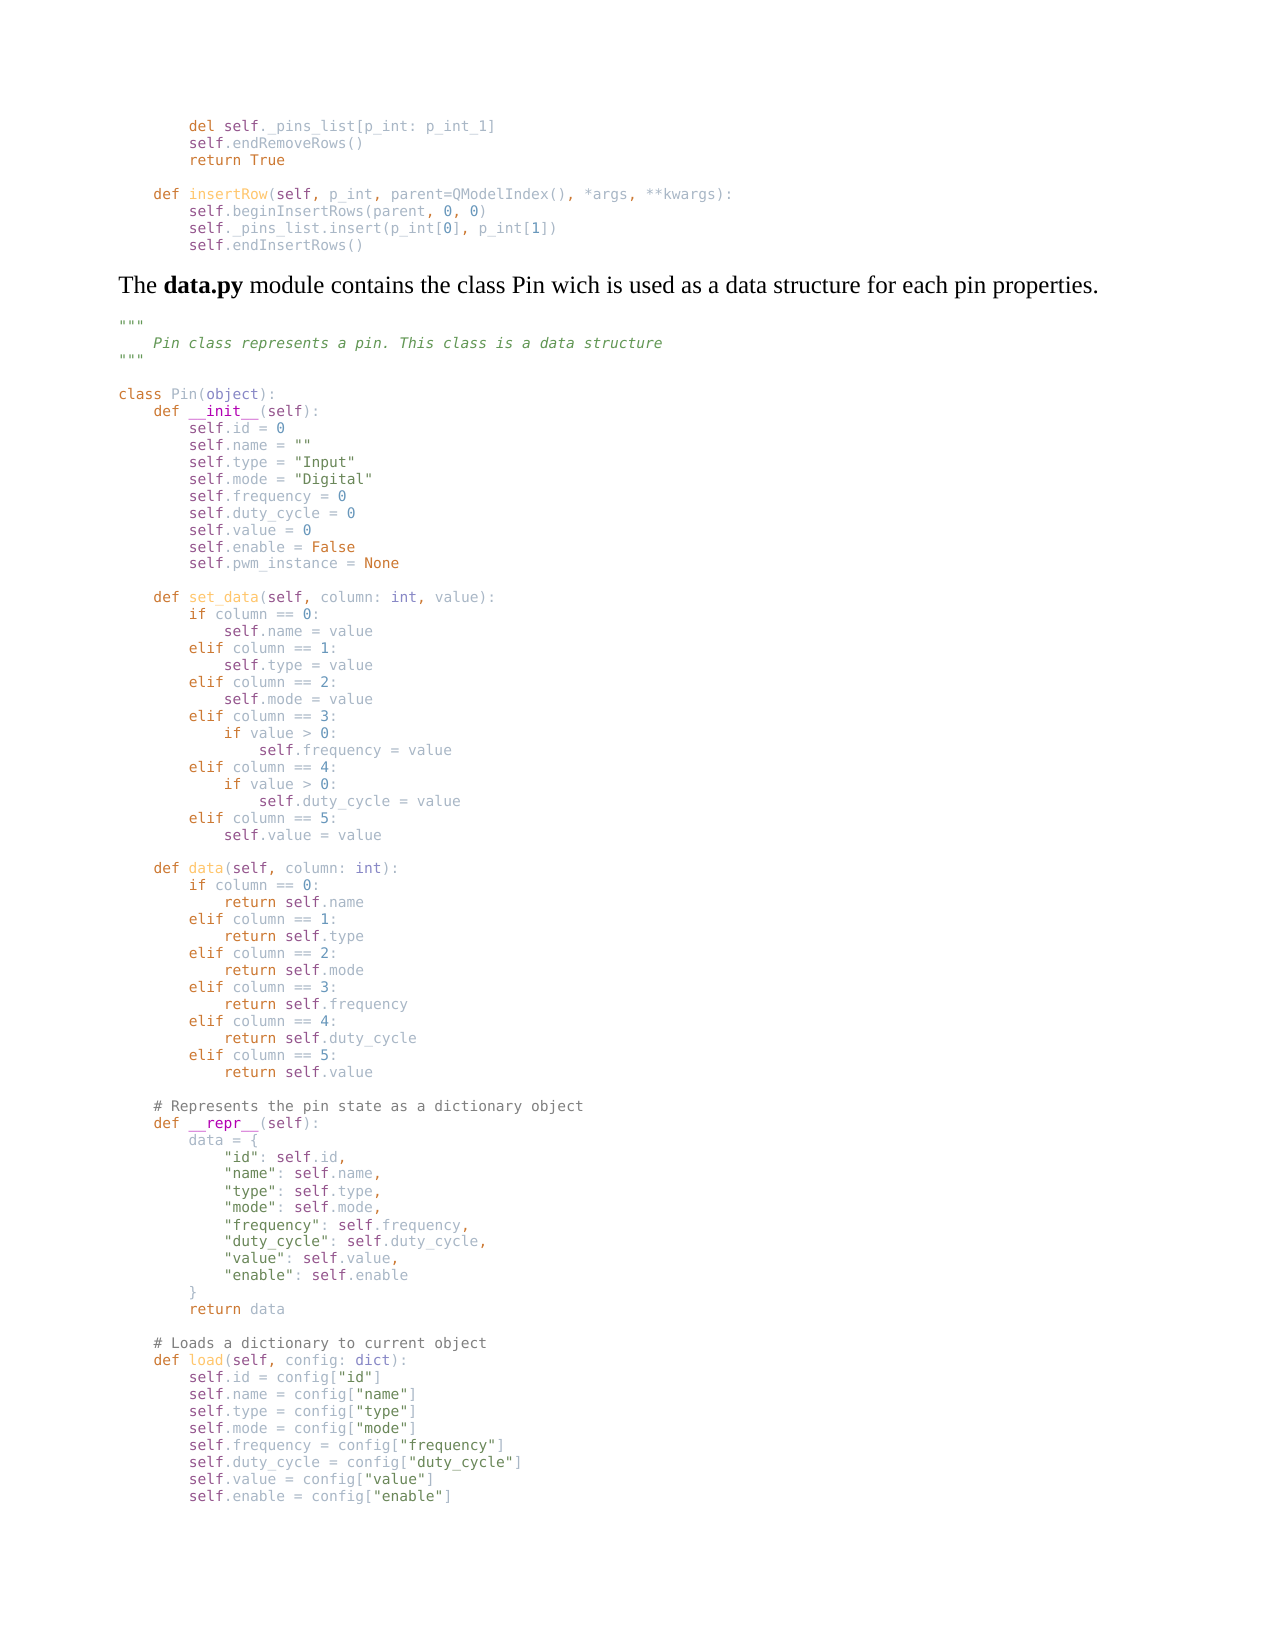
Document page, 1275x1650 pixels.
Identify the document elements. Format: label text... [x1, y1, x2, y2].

text The data.py module contains the class Pin wich is used as a data structure for each pin properties. [118, 271, 1157, 299]
text """ Pin class represents a pin. This class is a data structure """ class Pin(object): def __init__(self): self.id = 0 self.name = "" self.type = "Input" self.mode = "Digital" self.frequency = 0 self.duty_cycle = 0 self.value = 0 self.enable = False self.pwm_instance = None def set_data(self, column: int, value): if column == 0: self.name = value elif column == 1: self.type = value elif column == 2: self.mode = value elif column == 3: if value > 0: self.frequency = value elif column == 4: if value > 0: self.duty_cycle = value elif column == 5: self.value = value def data(self, column: int): if column == 0: return self.name elif column == 1: return self.type elif column == 2: return self.mode elif column == 3: return self.frequency elif column == 4: return self.duty_cycle elif column == 5: return self.value # Represents the pin state as a dictionary object def __repr__(self): data = { "id": self.id, "name": self.name, "type": self.type, "mode": self.mode, "frequency": self.frequency, "duty_cycle": self.duty_cycle, "value": self.value, "enable": self.enable } return data # Loads a dictionary to current object def load(self, config: dict): self.id = config["id"] self.name = config["name"] self.type = config["type"] self.mode = config["mode"] self.frequency = config["frequency"] self.duty_cycle = config["duty_cycle"] self.value = config["value"] self.enable = config["enable"] [118, 318, 1157, 1521]
text del self._pins_list[p_int: p_int_1] self.endRemoveRows() return True def insertRow(self, p_int, parent=QModelIndex(), *args, **kwargs): self.beginInsertRows(parent, 0, 0) self._pins_list.insert(p_int[0], p_int[1]) self.endInsertRows() [118, 118, 1157, 271]
